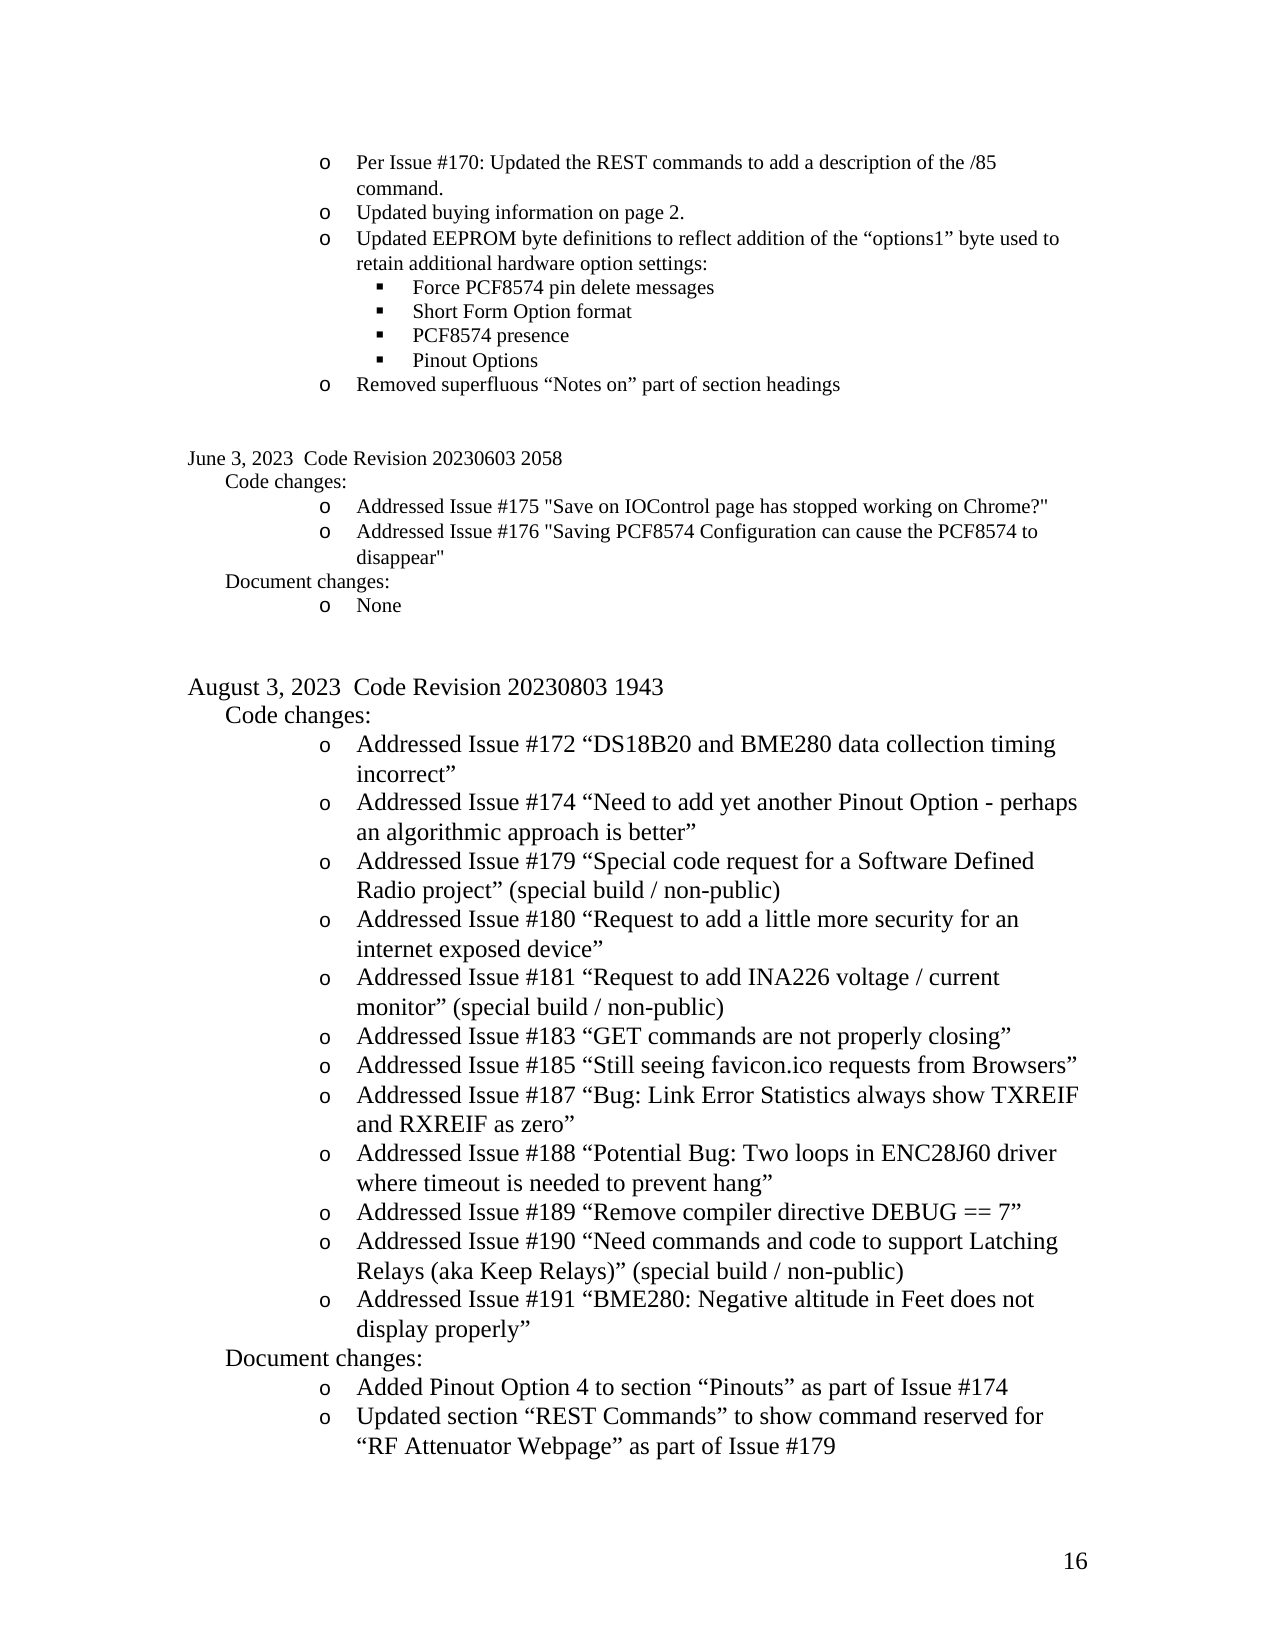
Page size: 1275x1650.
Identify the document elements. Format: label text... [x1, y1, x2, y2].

list Addressed Issue #180 “Request to add a little more security for an internet exposed device” [319, 904, 1087, 962]
list Addressed Issue #181 “Request to add INA226 voltage / current monitor” (special build / non-public) [319, 962, 1087, 1021]
list Updated EEPROM byte definitions to reflect addition of the “options1” byte used to retain additional hardware option settings: [319, 226, 1087, 275]
text June 3, 2023 Code Revision 20230603 2058 [187, 445, 1087, 469]
list None [319, 593, 1087, 619]
list Addressed Issue #190 “Need commands and code to support Latching Relays (aka Keep Relays)” (special build / non-public) [319, 1226, 1087, 1284]
text Document changes: [225, 1343, 1087, 1372]
list Updated section “REST Commands” to show command reserved for “RF Attenuator Webpage” as part of Issue #179 [319, 1401, 1087, 1459]
list Addressed Issue #183 “GET commands are not properly closing” [319, 1021, 1087, 1050]
list Addressed Issue #175 "Save on IOControl page has stopped working on Chrome?" [319, 493, 1087, 519]
list Short Form Option format [375, 299, 1087, 323]
list PCF8574 presence [375, 323, 1087, 347]
text Document changes: [225, 569, 1087, 593]
list Force PCF8574 pin delete messages [375, 275, 1087, 299]
list Per Issue #170: Updated the REST commands to add a description of the /85 command. [319, 150, 1087, 200]
list Addressed Issue #179 “Special code request for a Software Defined Radio project” (special build / non-public) [319, 846, 1087, 904]
list Addressed Issue #176 "Saving PCF8574 Configuration can cause the PCF8574 to disappear" [319, 519, 1087, 569]
list Removed superfluous “Notes on” part of section headings [319, 372, 1087, 397]
list Added Pinout Option 4 to section “Pinouts” as part of Issue #174 [319, 1372, 1087, 1401]
list Addressed Issue #189 “Remove compiler directive DEBUG == 7” [319, 1197, 1087, 1226]
text Code changes: [225, 700, 1087, 729]
list Addressed Issue #188 “Potential Bug: Two loops in ENC28J60 driver where timeout is needed to prevent hang” [319, 1138, 1087, 1197]
list Addressed Issue #174 “Need to add yet another Pinout Option - perhaps an algorithmic approach is better” [319, 787, 1087, 846]
list Pinout Options [375, 347, 1087, 372]
list Addressed Issue #185 “Still seeing favicon.ico requests from Browsers” [319, 1050, 1087, 1080]
list Updated buying information on page 2. [319, 200, 1087, 226]
text August 3, 2023 Code Revision 20230803 1943 [187, 672, 1087, 700]
list Addressed Issue #191 “BME280: Negative altitude in Feet does not display properly” [319, 1284, 1087, 1343]
text Code changes: [225, 469, 1087, 493]
list Addressed Issue #187 “Bug: Link Error Statistics always show TXREIF and RXREIF as zero” [319, 1080, 1087, 1138]
list Addressed Issue #172 “DS18B20 and BME280 data collection timing incorrect” [319, 729, 1087, 787]
